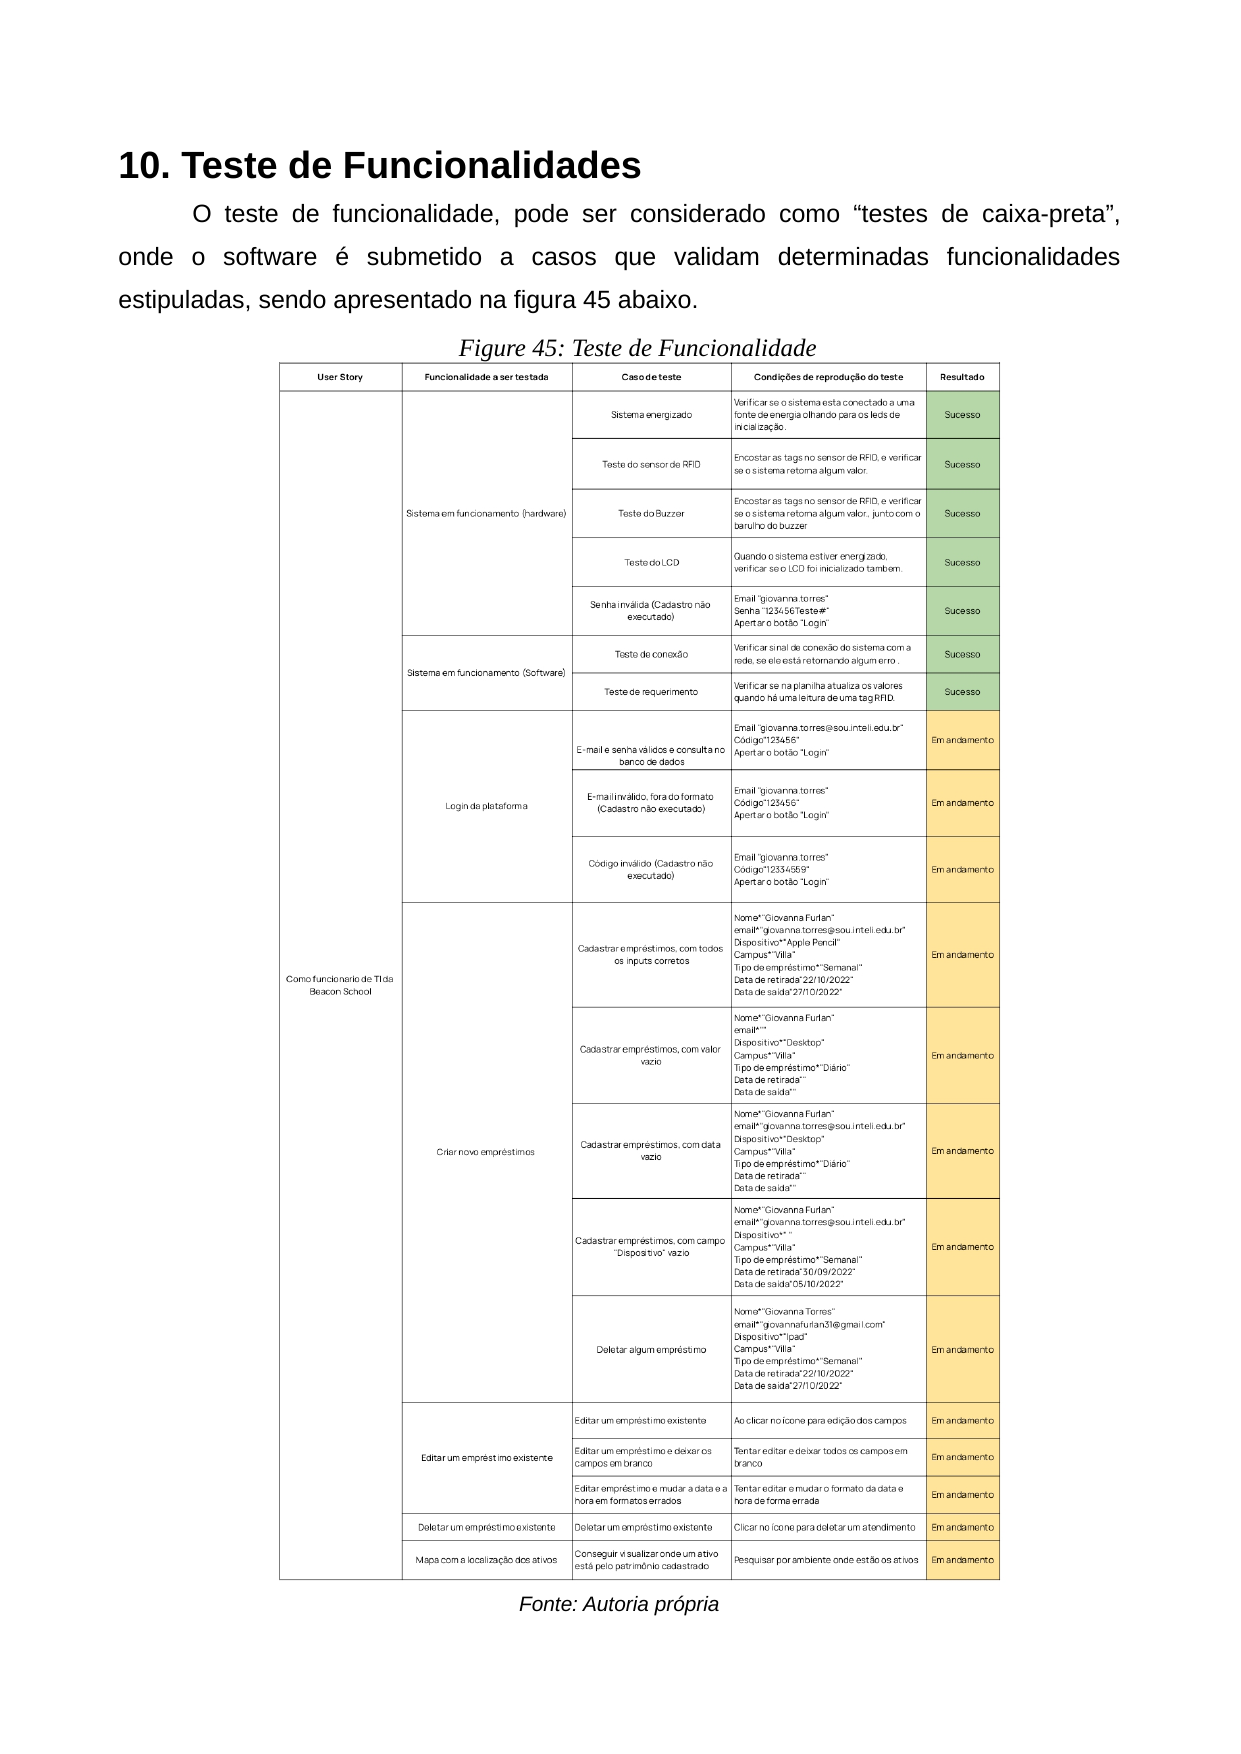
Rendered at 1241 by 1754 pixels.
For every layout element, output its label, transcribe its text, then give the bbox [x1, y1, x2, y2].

text Figure 45: Teste de Funcionalidade [260, 333, 1018, 362]
picture [271, 362, 1007, 1586]
text Fonte: Autoria própria [118, 337, 1122, 1616]
text [260, 321, 1018, 333]
subtitle 10. Teste de Funcionalidades [118, 143, 1122, 187]
text O teste de funcionalidade, pode ser considerado como “testes de caixa-preta”, onde o software é submetido a casos que validam determinadas funcionalidades estipuladas, sendo apresentado na figura 45 abaixo. [118, 199, 1122, 314]
